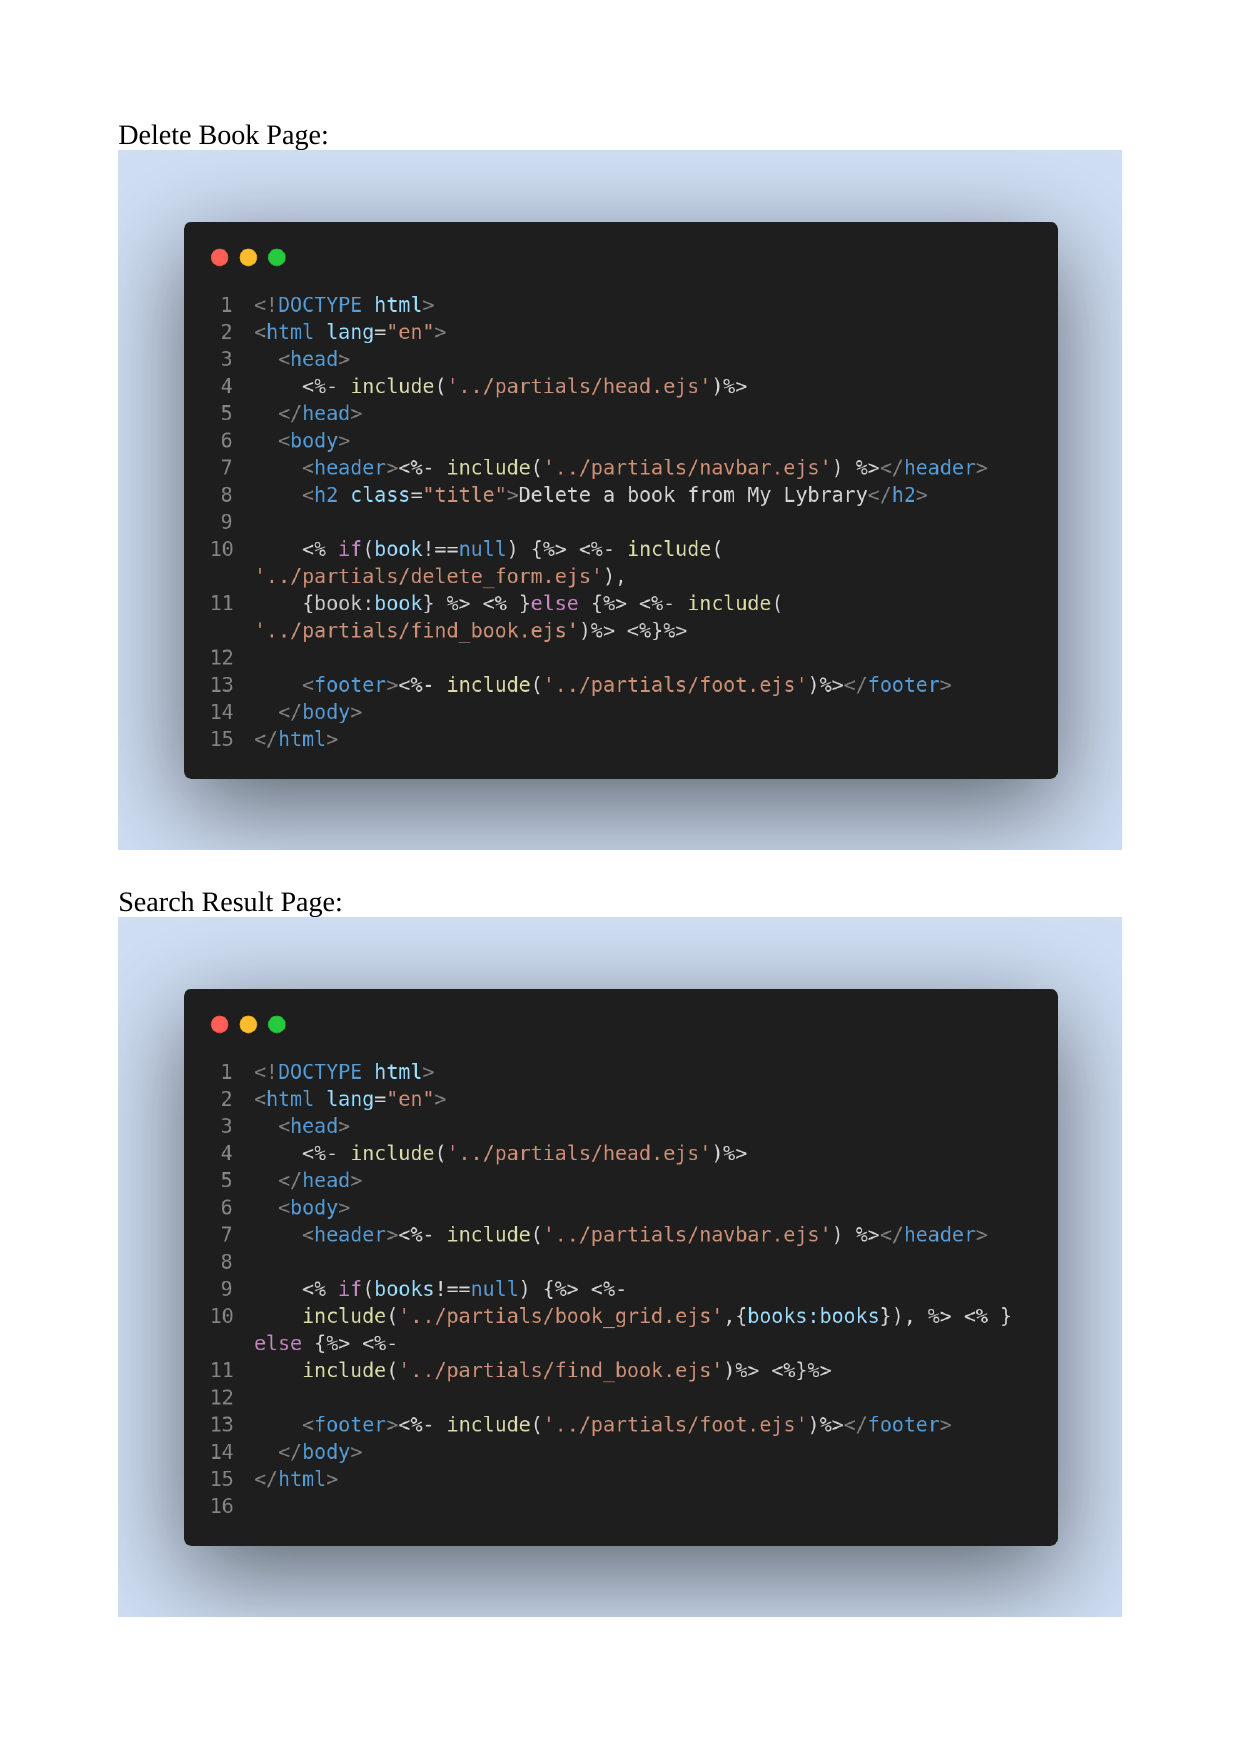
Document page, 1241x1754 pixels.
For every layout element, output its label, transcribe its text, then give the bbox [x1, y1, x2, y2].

picture [118, 917, 1123, 1617]
text Search Result Page: [118, 885, 1122, 917]
text Delete Book Page: [118, 118, 1122, 150]
picture [118, 150, 1123, 850]
